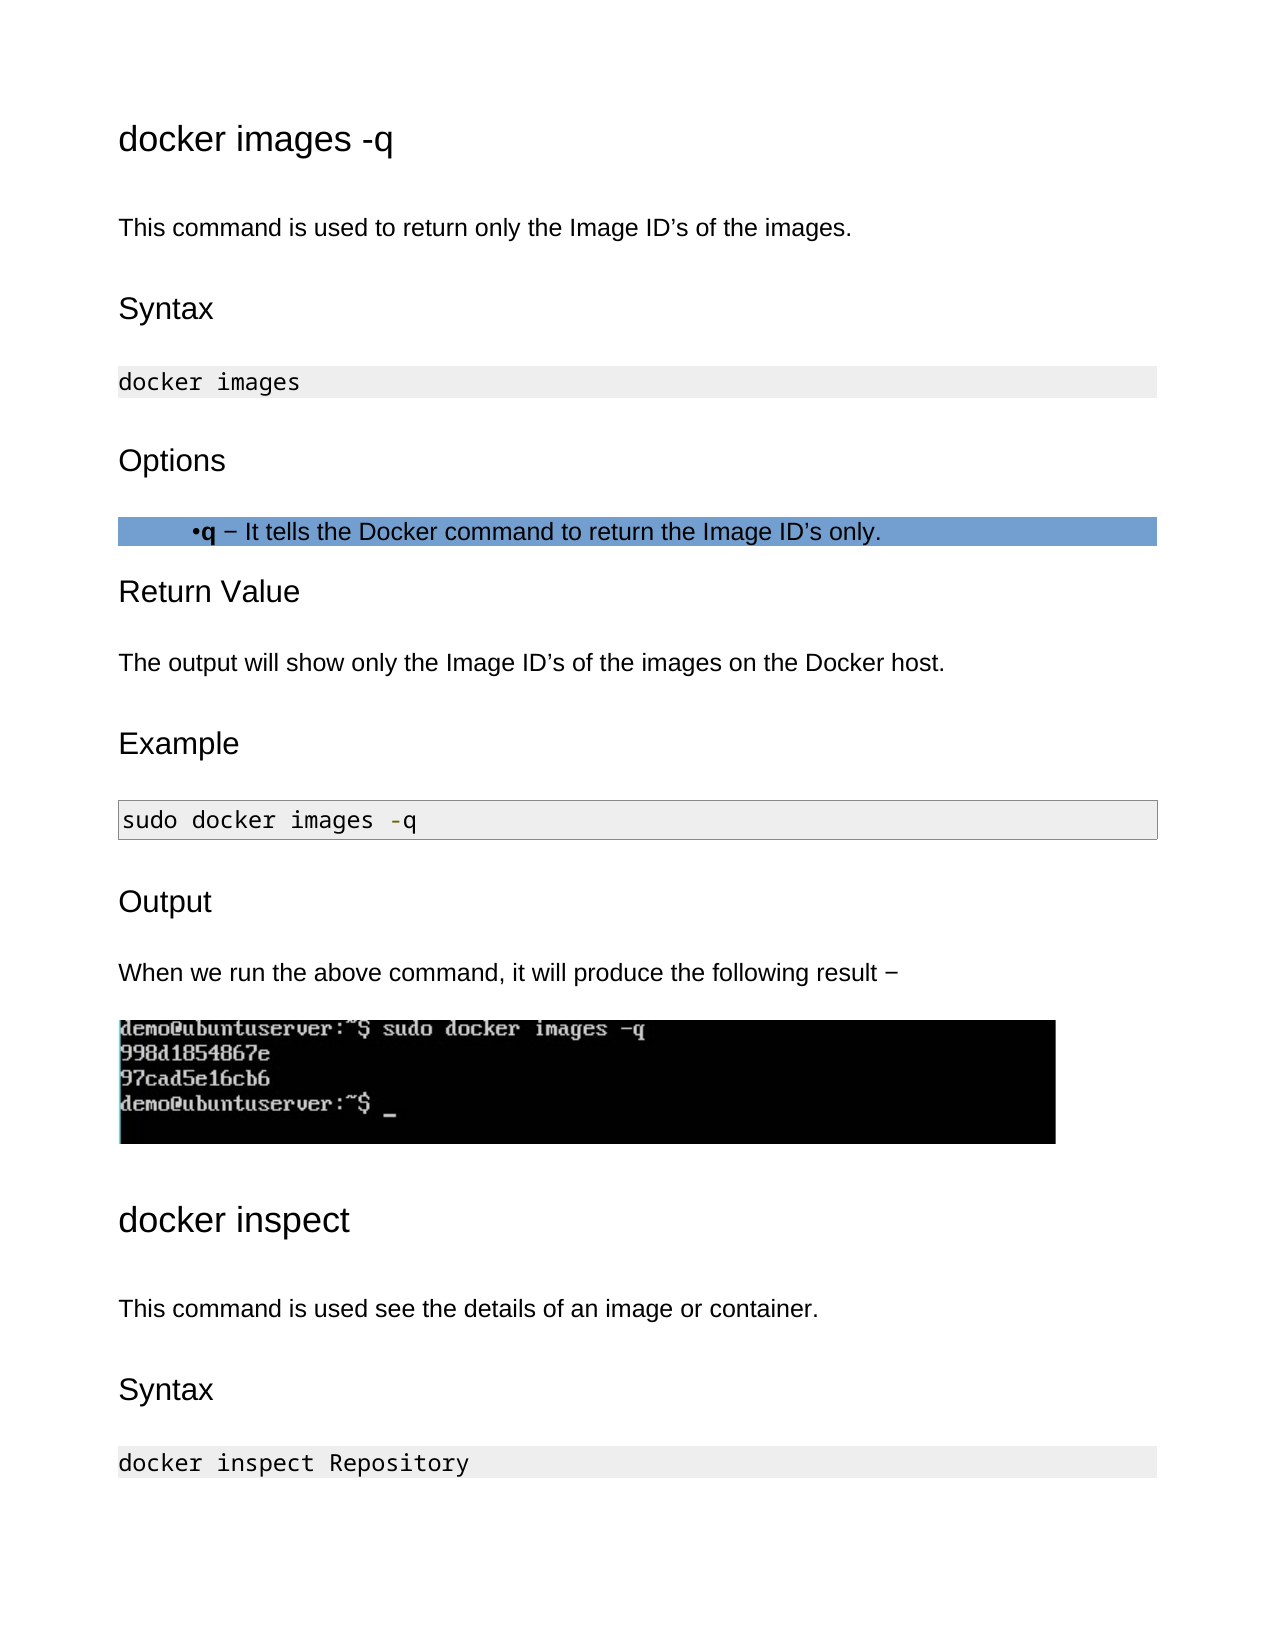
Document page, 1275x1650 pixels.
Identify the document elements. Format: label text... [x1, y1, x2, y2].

subtitle docker inspect [118, 1199, 1157, 1240]
text sudo docker images -q [119, 801, 1157, 839]
subtitle Syntax [118, 290, 1157, 326]
picture [118, 1020, 1056, 1144]
subtitle Example [118, 725, 1157, 761]
text The output will show only the Image ID’s of the images on the Docker host. [118, 648, 1157, 677]
text This command is used see the details of an image or container. [118, 1294, 1157, 1323]
subtitle Return Value [118, 573, 1157, 608]
subtitle Options [118, 442, 1157, 478]
text docker images [118, 366, 1157, 398]
text This command is used to return only the Image ID’s of the images. [118, 213, 1157, 242]
text When we run the above command, it will produce the following result − [118, 958, 1157, 987]
text docker inspect Repository [118, 1446, 1157, 1478]
subtitle Output [118, 883, 1157, 919]
subtitle Syntax [118, 1371, 1157, 1407]
list q − It tells the Docker command to return the Image ID’s only. [118, 517, 1157, 546]
subtitle docker images -q [118, 118, 1157, 159]
